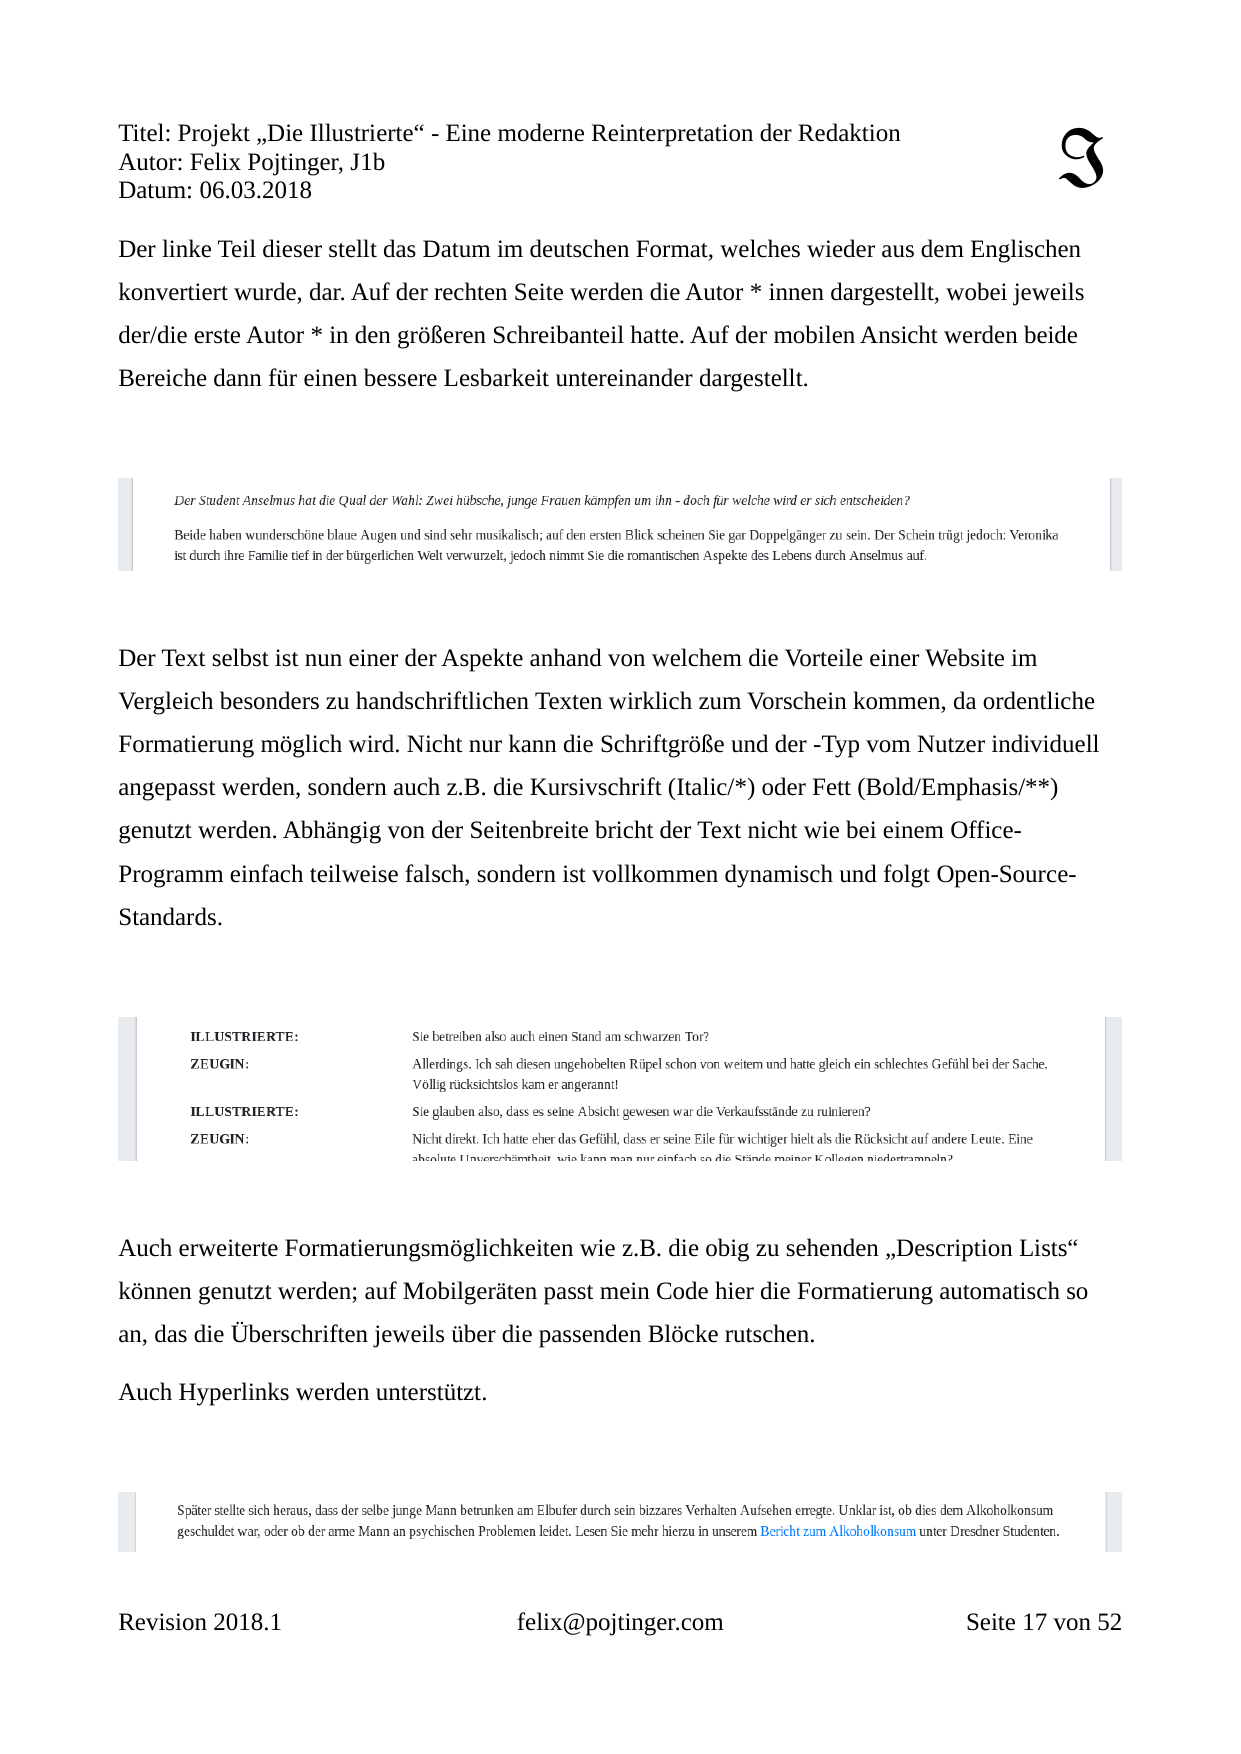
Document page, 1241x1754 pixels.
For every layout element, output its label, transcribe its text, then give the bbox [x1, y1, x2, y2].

text Auch Hyperlinks werden unterstützt. [118, 1377, 1122, 1405]
picture [118, 1017, 1123, 1161]
text Der Text selbst ist nun einer der Aspekte anhand von welchem die Vorteile einer Website im Vergleich besonders zu handschriftlichen Texten wirklich zum Vorschein kommen, da ordentliche Formatierung möglich wird. Nicht nur kann die Schriftgröße und der -Typ vom Nutzer individuell angepasst werden, sondern auch z.B. die Kursivschrift (Italic/*) oder Fett (Bold/Emphasis/**) genutzt werden. Abhängig von der Seitenbreite bricht der Text nicht wie bei einem Office-Programm einfach teilweise falsch, sondern ist vollkommen dynamisch und folgt Open-Source-Standards. [118, 643, 1122, 931]
picture [118, 478, 1123, 571]
picture [118, 1492, 1123, 1552]
text Der linke Teil dieser stellt das Datum im deutschen Format, welches wieder aus dem Englischen konvertiert wurde, dar. Auf der rechten Seite werden die Autor * innen dargestellt, wobei jeweils der/die erste Autor * in den größeren Schreibanteil hatte. Auf der mobilen Ansicht werden beide Bereiche dann für einen bessere Lesbarkeit untereinander dargestellt. [118, 234, 1122, 392]
picture [1046, 120, 1120, 194]
text Auch erweiterte Formatierungsmöglichkeiten wie z.B. die obig zu sehenden „Description Lists“ können genutzt werden; auf Mobilgeräten passt mein Code hier die Formatierung automatisch so an, das die Überschriften jeweils über die passenden Blöcke rutschen. [118, 1233, 1122, 1348]
